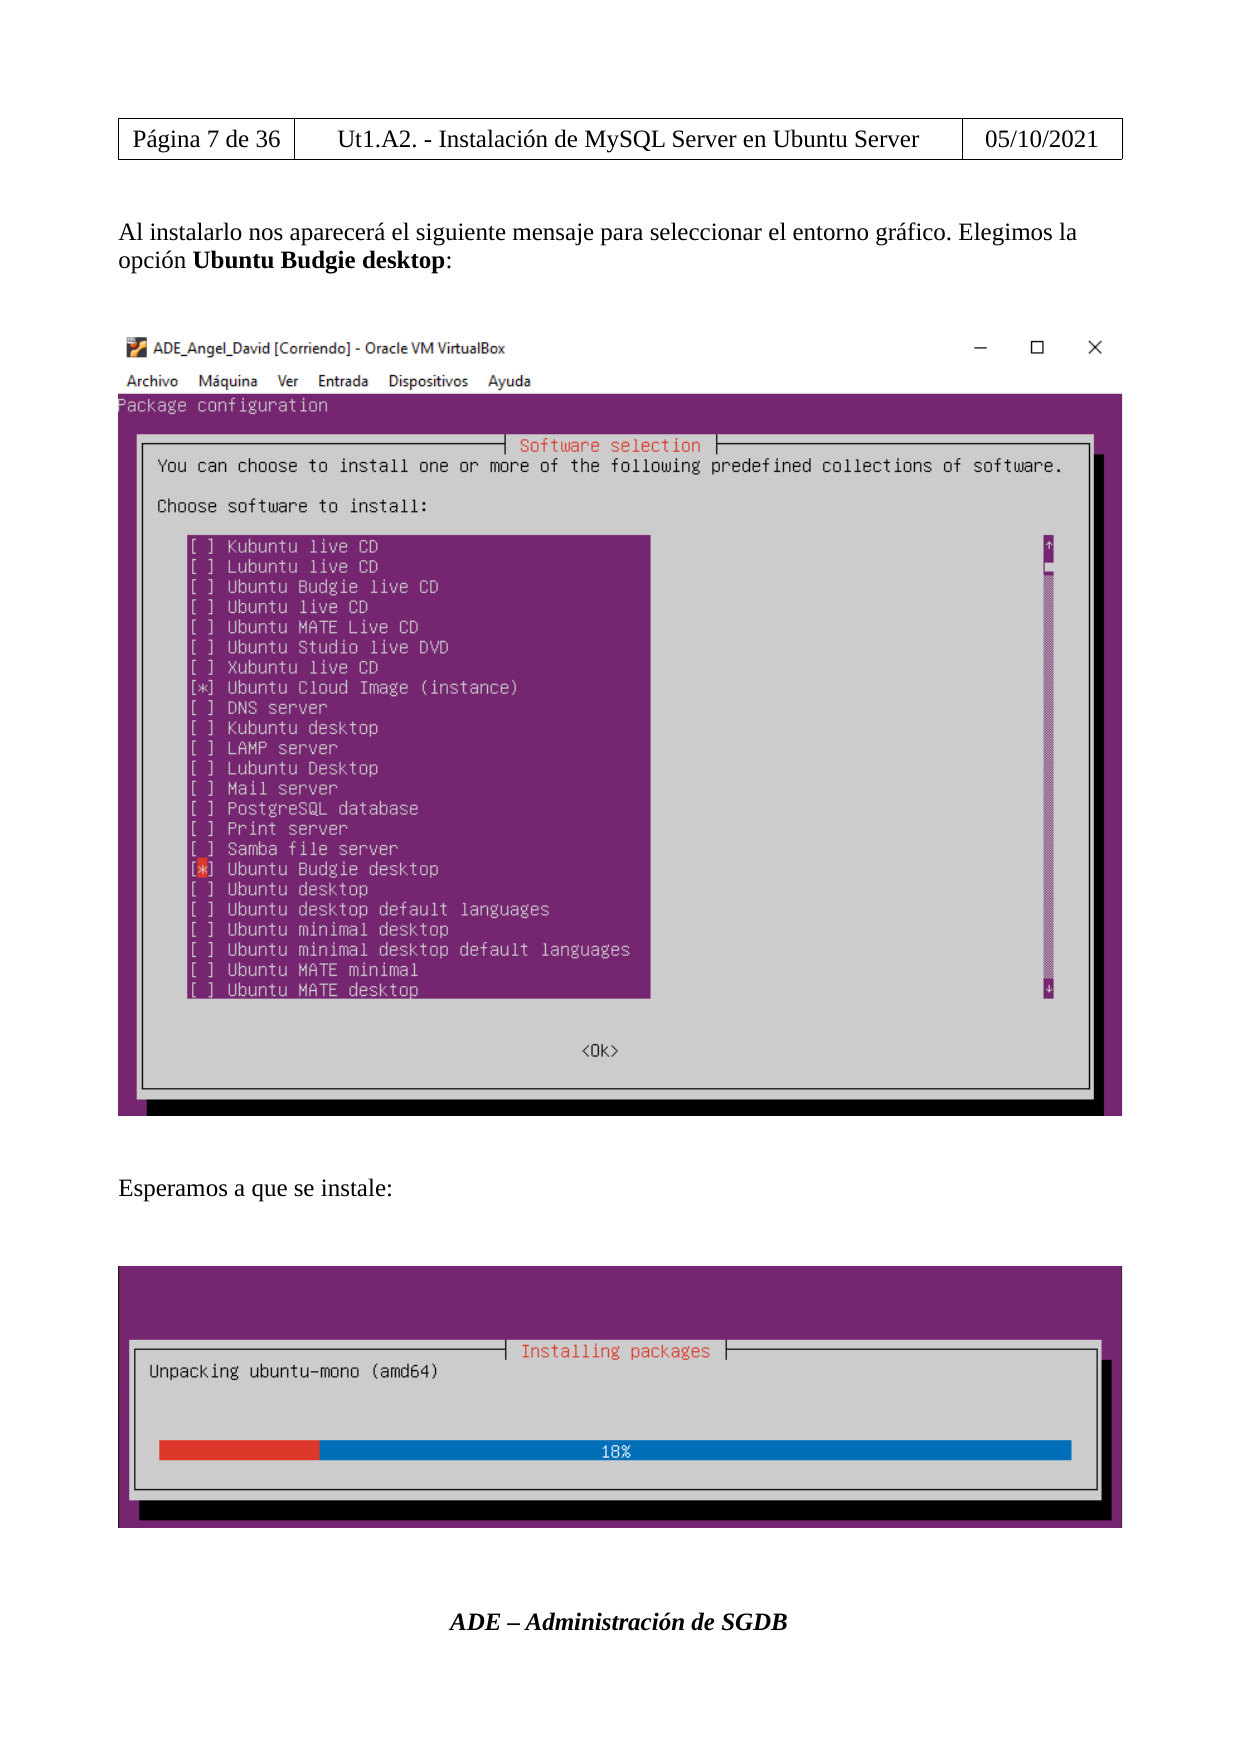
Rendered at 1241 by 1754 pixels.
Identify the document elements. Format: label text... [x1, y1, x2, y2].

picture [118, 331, 1123, 1116]
text Esperamos a que se instale: [118, 1173, 1122, 1202]
text Al instalarlo nos aparecerá el siguiente mensaje para seleccionar el entorno gráfico. Elegimos la opción Ubuntu Budgie desktop: [118, 217, 1122, 274]
picture [118, 1266, 1123, 1528]
